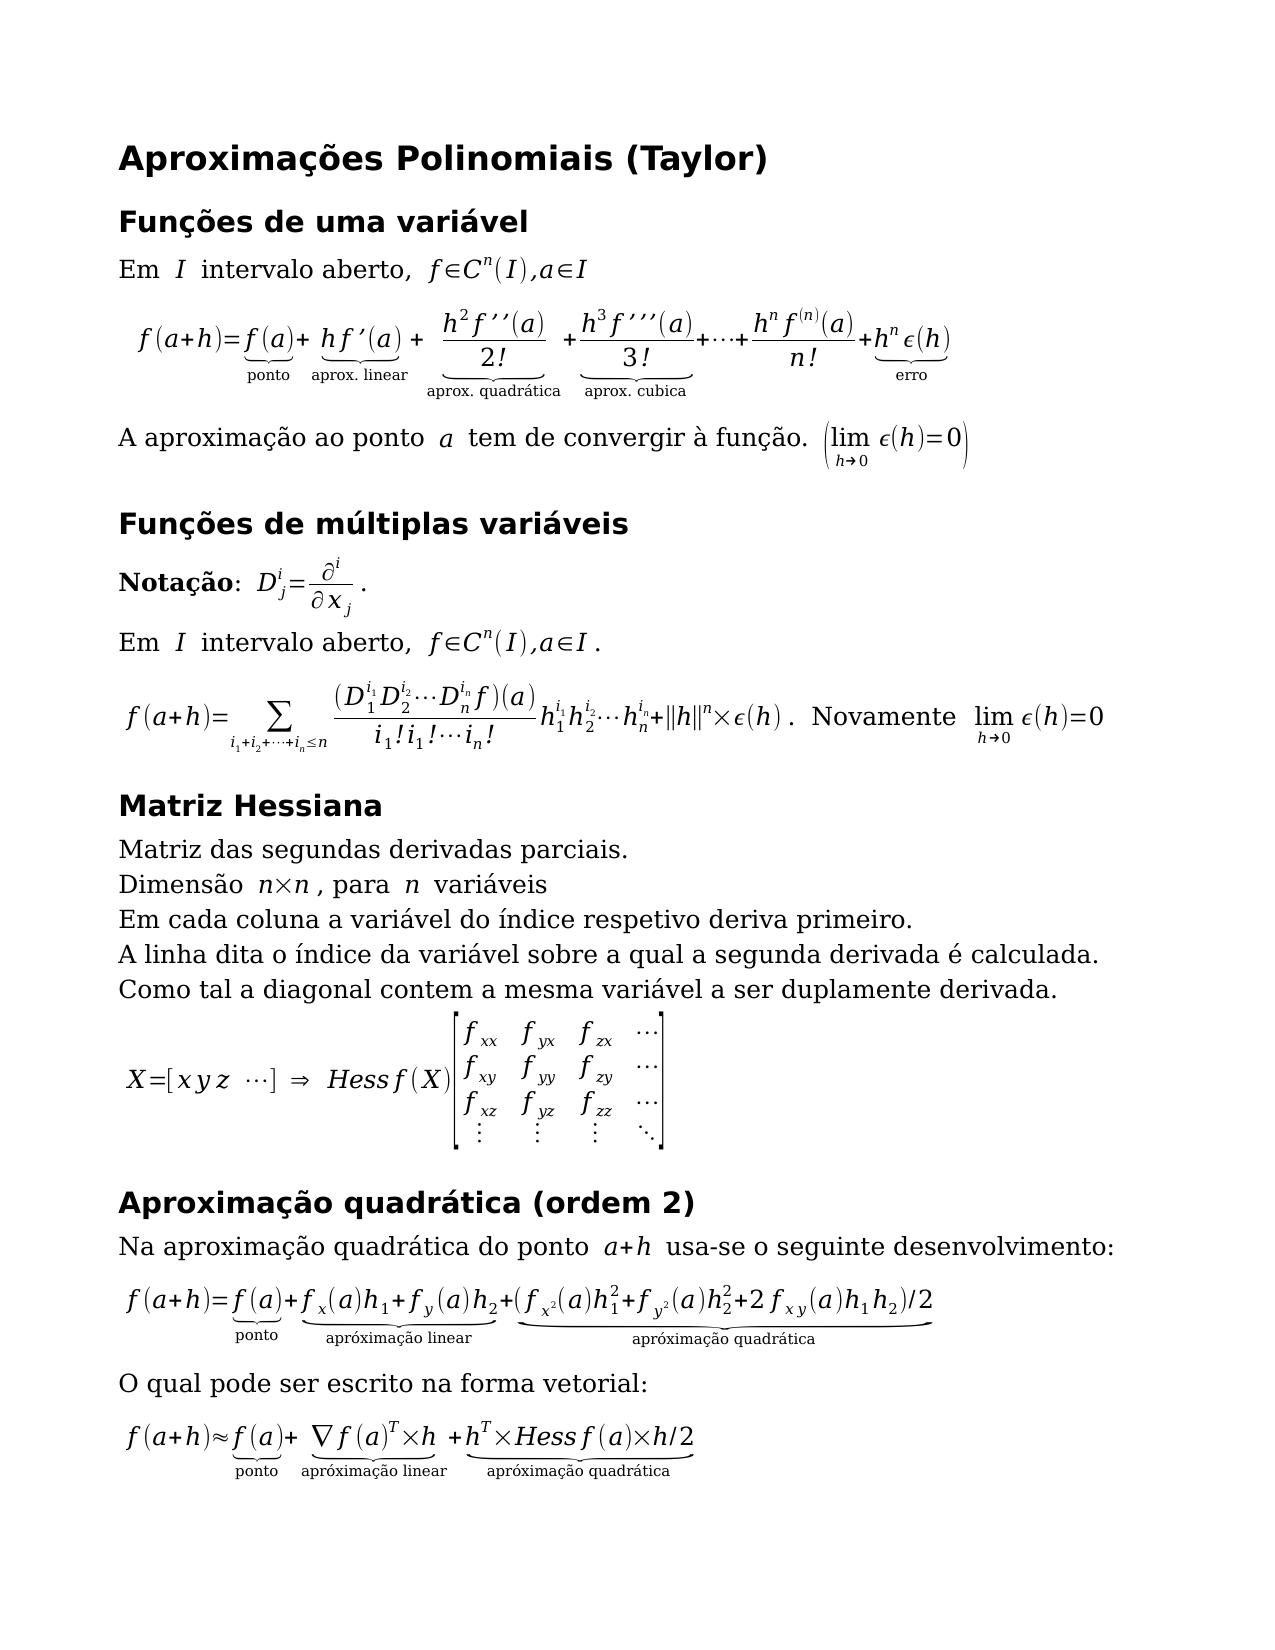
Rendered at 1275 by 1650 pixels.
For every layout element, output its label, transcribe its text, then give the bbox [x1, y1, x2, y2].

subtitle Funções de múltiplas variáveis [118, 507, 1157, 542]
subtitle Aproximação quadrática (ordem 2) [118, 1186, 1157, 1220]
text Na aproximação quadrática do ponto usa-se o seguinte desenvolvimento: [118, 1232, 1157, 1262]
subtitle Funções de uma variável [118, 205, 1157, 239]
subtitle Aproximações Polinomiais (Taylor) [118, 139, 1157, 178]
subtitle Matriz Hessiana [118, 789, 1157, 823]
text Notação: . Em intervalo aberto, . [118, 554, 1157, 658]
text O qual pode ser escrito na forma vetorial: [118, 1369, 1157, 1398]
text . Novamente [118, 679, 1157, 754]
text Matriz das segundas derivadas parciais. Dimensão , para variáveis Em cada coluna a variável do índice respetivo deriva primeiro. A linha dita o índice da variável sobre a qual a segunda derivada é calculada. Como tal a diagonal contem a mesma variável a ser duplamente derivada. [118, 835, 1157, 1151]
text Em intervalo aberto, [118, 252, 1157, 285]
text A aproximação ao ponto tem de convergir à função. [118, 421, 1157, 472]
